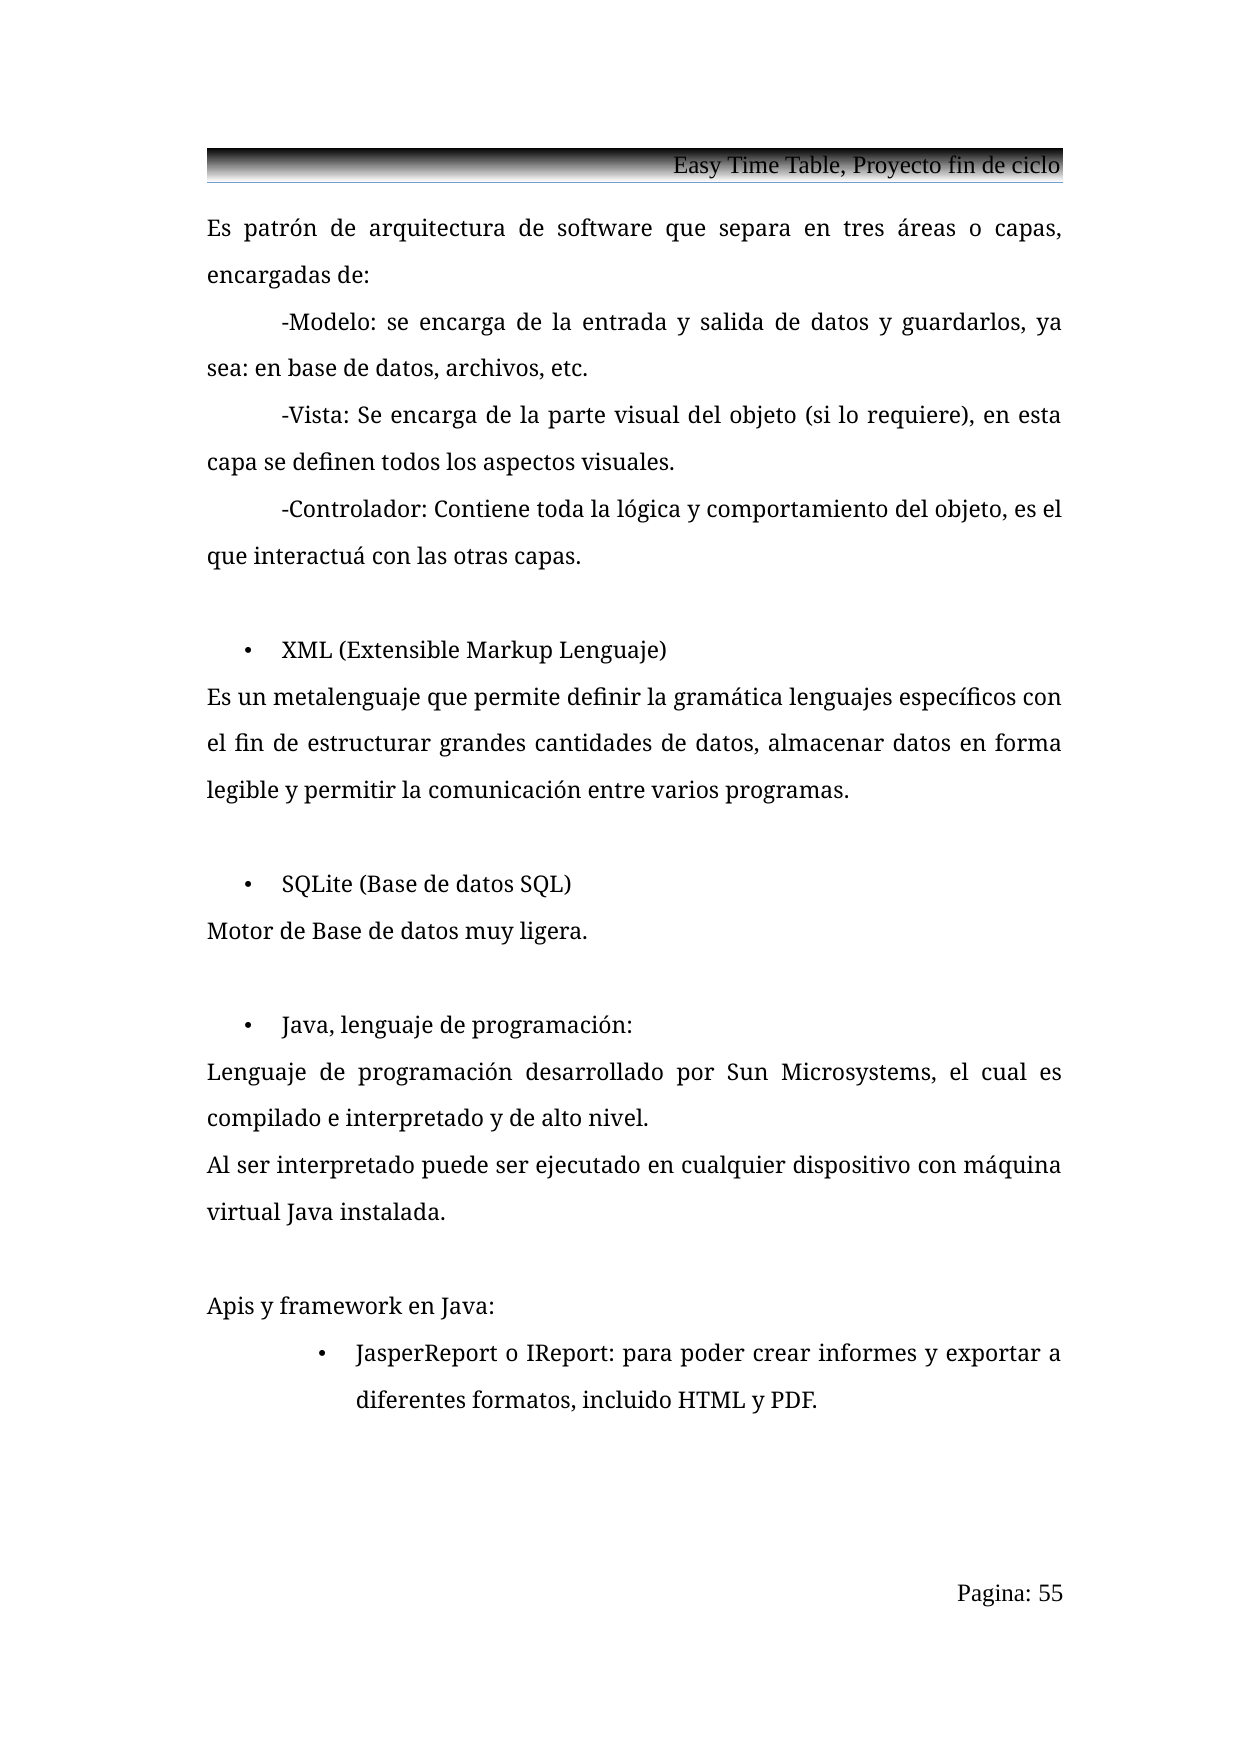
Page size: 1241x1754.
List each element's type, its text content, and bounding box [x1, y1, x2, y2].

text -Controlador: Contiene toda la lógica y comportamiento del objeto, es el que interactuá con las otras capas. [207, 493, 1063, 571]
text -Vista: Se encarga de la parte visual del objeto (si lo requiere), en esta capa se definen todos los aspectos visuales. [207, 399, 1063, 477]
text -Modelo: se encarga de la entrada y salida de datos y guardarlos, ya sea: en base de datos, archivos, etc. [207, 306, 1063, 384]
text Apis y framework en Java: [207, 1290, 1063, 1321]
list Java, lenguaje de programación: [244, 1009, 1063, 1040]
text Lenguaje de programación desarrollado por Sun Microsystems, el cual es compilado e interpretado y de alto nivel. [207, 1056, 1063, 1134]
list JasperReport o IReport: para poder crear informes y exportar a diferentes formatos, incluido HTML y PDF. [318, 1337, 1063, 1415]
text Es un metalenguaje que permite definir la gramática lenguajes específicos con el fin de estructurar grandes cantidades de datos, almacenar datos en forma legible y permitir la comunicación entre varios programas. [207, 681, 1063, 806]
list XML (Extensible Markup Lenguaje) [244, 634, 1063, 665]
text Motor de Base de datos muy ligera. [207, 915, 1063, 946]
text Al ser interpretado puede ser ejecutado en cualquier dispositivo con máquina virtual Java instalada. [207, 1149, 1063, 1227]
text Es patrón de arquitectura de software que separa en tres áreas o capas, encargadas de: [207, 212, 1063, 290]
list SQLite (Base de datos SQL) [244, 868, 1063, 899]
